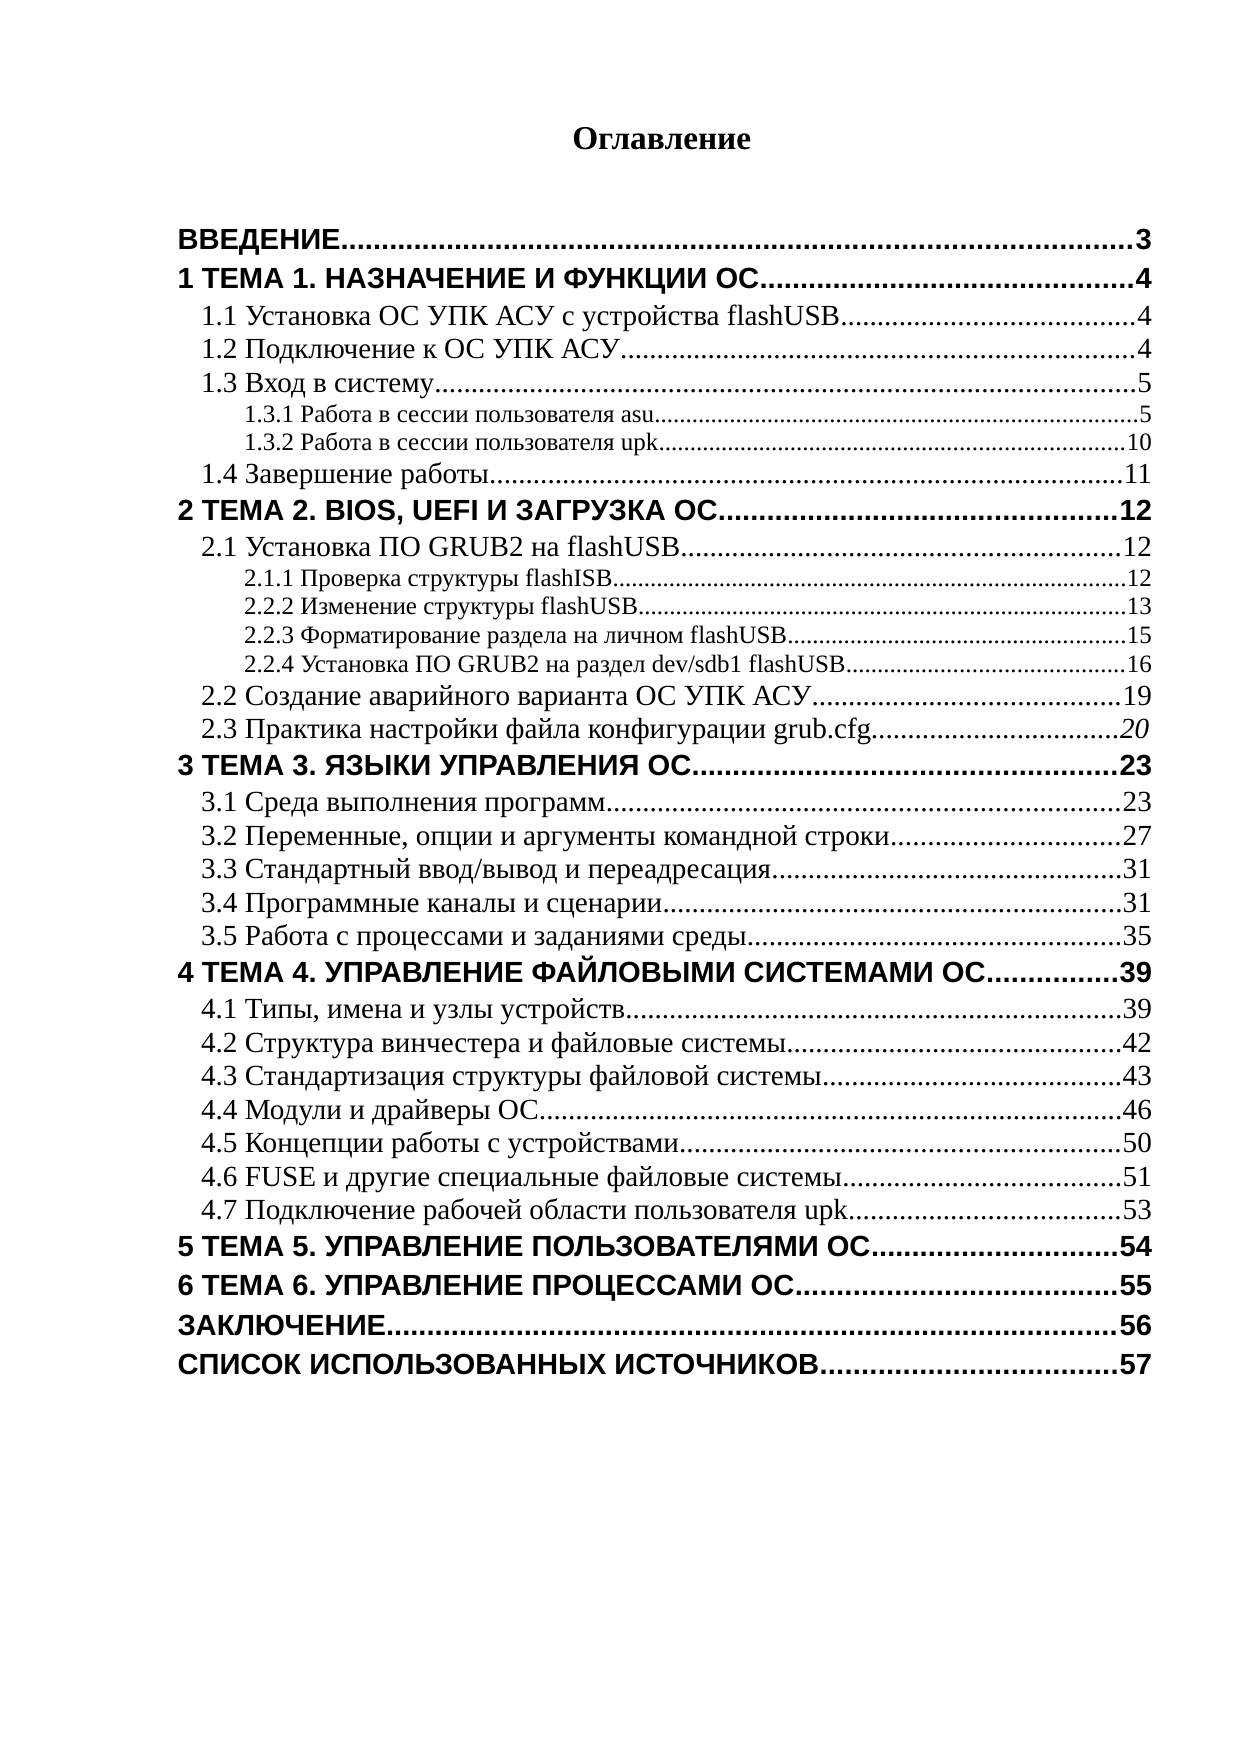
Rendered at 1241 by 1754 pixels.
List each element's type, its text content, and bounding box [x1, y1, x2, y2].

text 2.2.4 Установка ПО GRUB2 на раздел dev/sdb1 flashUSB 16 [244, 649, 1152, 678]
text 4.7 Подключение рабочей области пользователя upk 53 [201, 1192, 1152, 1226]
text ЗАКЛЮЧЕНИЕ 56 [177, 1308, 1152, 1341]
text 2.1.1 Проверка структуры flashISB 12 [244, 563, 1152, 591]
text 1.4 Завершение работы 11 [201, 456, 1152, 490]
text 2.3 Практика настройки файла конфигурации grub.cfg 20 [201, 711, 1152, 745]
text 3.5 Работа с процессами и заданиями среды 35 [201, 918, 1152, 952]
text 1 ТЕМА 1. НАЗНАЧЕНИЕ И ФУНКЦИИ ОС 4 [177, 262, 1152, 295]
text 1.3.2 Работа в сессии пользователя upk 10 [244, 427, 1152, 456]
text ВВЕДЕНИЕ 3 [177, 222, 1152, 256]
text 2.2.2 Изменение структуры flashUSB 13 [244, 591, 1152, 620]
text 2 ТЕМА 2. BIOS, UEFI И ЗАГРУЗКА ОС 12 [177, 493, 1152, 526]
text 3.4 Программные каналы и сценарии 31 [201, 885, 1152, 918]
text 3.3 Стандартный ввод/вывод и переадресация 31 [201, 851, 1152, 885]
text 1.1 Установка ОС УПК АСУ с устройства flashUSB 4 [201, 298, 1152, 332]
text 1.3 Вход в систему 5 [201, 365, 1152, 399]
subtitle Оглавление [177, 118, 1146, 156]
text 4.5 Концепции работы с устройствами 50 [201, 1125, 1152, 1159]
text 4.6 FUSE и другие специальные файловые системы 51 [201, 1159, 1152, 1192]
text 2.2.3 Форматирование раздела на личном flashUSB 15 [244, 620, 1152, 649]
text 4.3 Стандартизация структуры файловой системы 43 [201, 1058, 1152, 1092]
text СПИСОК ИСПОЛЬЗОВАННЫХ ИСТОЧНИКОВ 57 [177, 1347, 1152, 1381]
text 6 ТЕМА 6. УПРАВЛЕНИЕ ПРОЦЕССАМИ ОС 55 [177, 1268, 1152, 1302]
text 4.2 Структура винчестера и файловые системы 42 [201, 1025, 1152, 1058]
text 1.3.1 Работа в сессии пользователя asu 5 [244, 399, 1152, 427]
text 5 ТЕМА 5. УПРАВЛЕНИЕ ПОЛЬЗОВАТЕЛЯМИ ОС 54 [177, 1229, 1152, 1262]
text 2.2 Создание аварийного варианта ОС УПК АСУ 19 [201, 678, 1152, 711]
text 3 ТЕМА 3. ЯЗЫКИ УПРАВЛЕНИЯ ОС 23 [177, 748, 1152, 781]
text 4.1 Типы, имена и узлы устройств 39 [201, 991, 1152, 1025]
text 1.2 Подключение к ОС УПК АСУ 4 [201, 332, 1152, 365]
text 3.1 Среда выполнения программ 23 [201, 784, 1152, 818]
text 4 ТЕМА 4. УПРАВЛЕНИЕ ФАЙЛОВЫМИ СИСТЕМАМИ ОС 39 [177, 955, 1152, 988]
text 3.2 Переменные, опции и аргументы командной строки 27 [201, 818, 1152, 851]
text 2.1 Установка ПО GRUB2 на flashUSB 12 [201, 529, 1152, 563]
text 4.4 Модули и драйверы ОС 46 [201, 1092, 1152, 1125]
